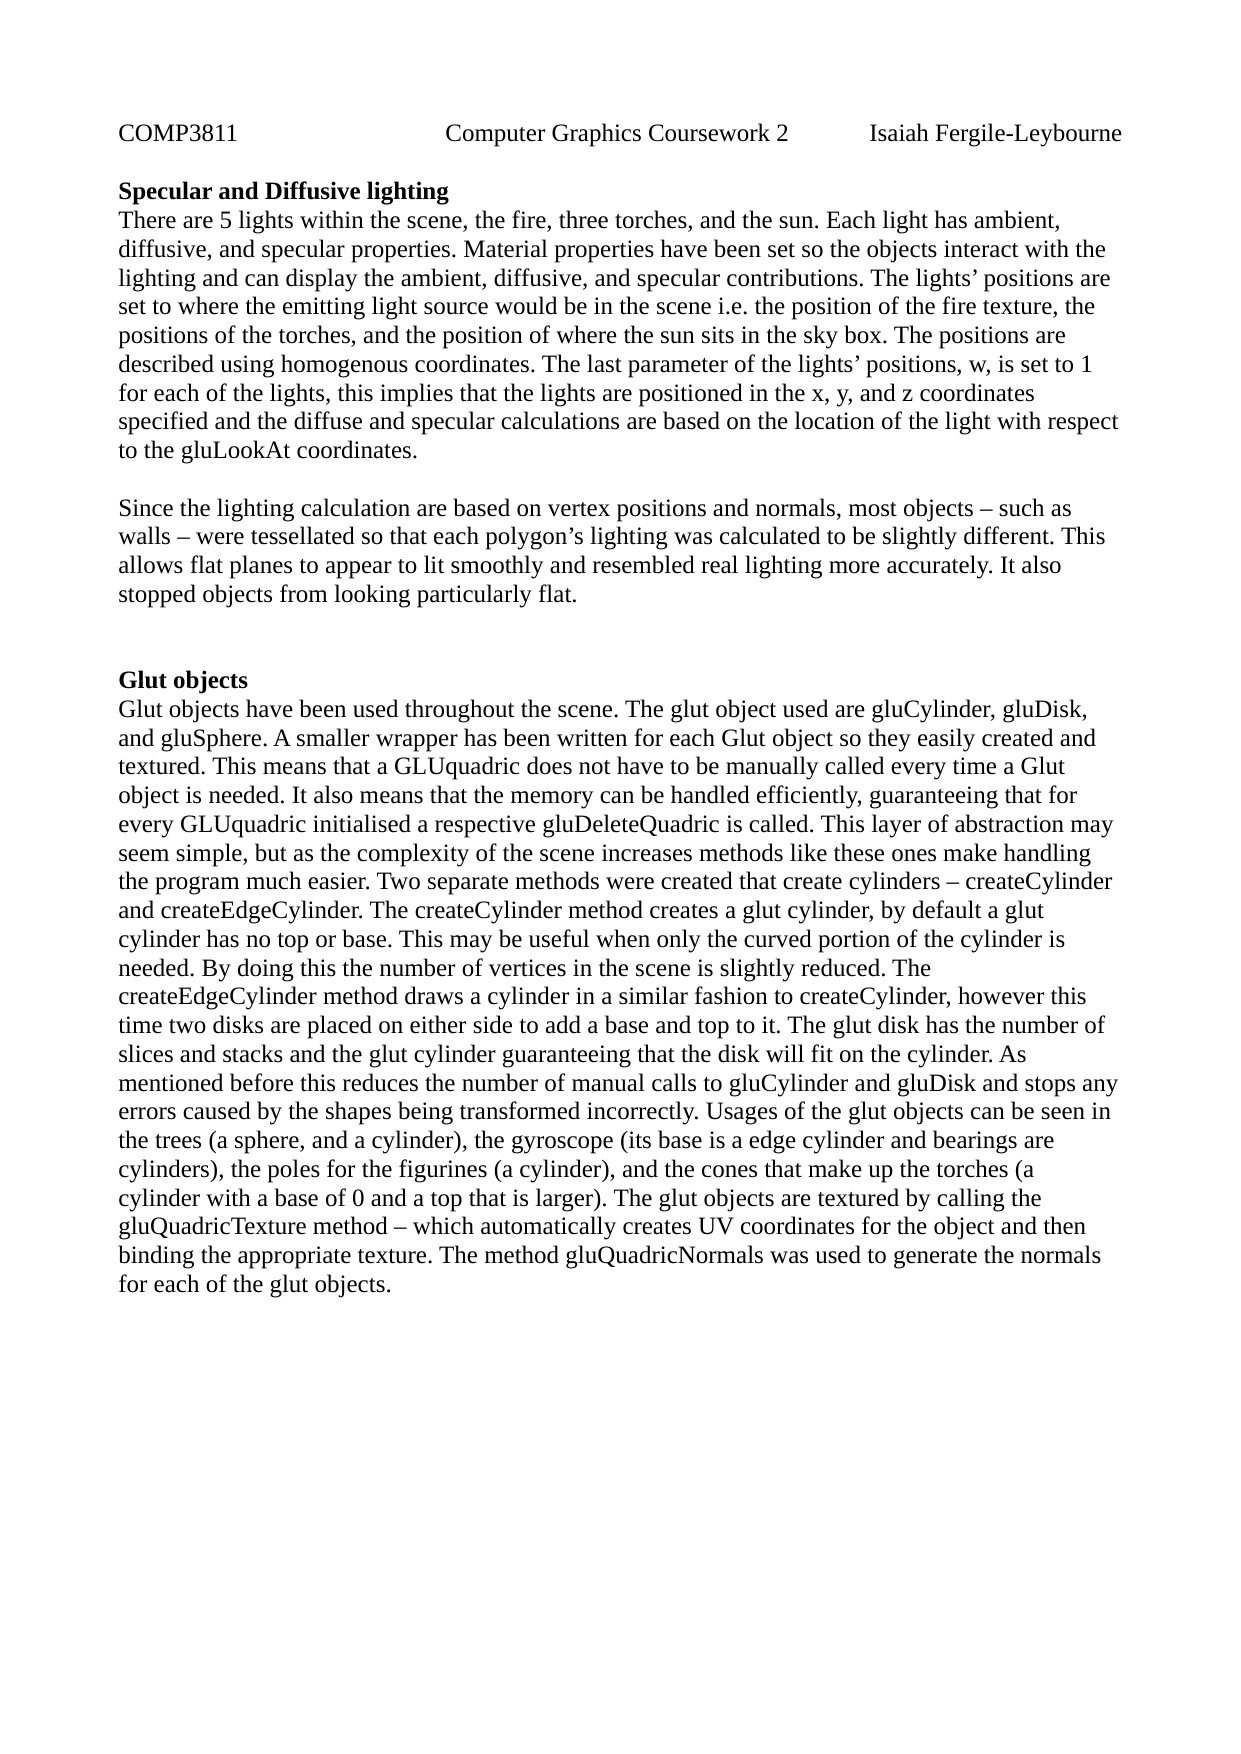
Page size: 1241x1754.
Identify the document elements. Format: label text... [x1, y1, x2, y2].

text Since the lighting calculation are based on vertex positions and normals, most objects – such as walls – were tessellated so that each polygon’s lighting was calculated to be slightly different. This allows flat planes to appear to lit smoothly and resembled real lighting more accurately. It also stopped objects from looking particularly flat. [118, 493, 1122, 608]
text Glut objects [118, 665, 1122, 694]
text There are 5 lights within the scene, the fire, three torches, and the sun. Each light has ambient, diffusive, and specular properties. Material properties have been set so the objects interact with the lighting and can display the ambient, diffusive, and specular contributions. The lights’ positions are set to where the emitting light source would be in the scene i.e. the position of the fire texture, the positions of the torches, and the position of where the sun sits in the sky box. The positions are described using homogenous coordinates. The last parameter of the lights’ positions, w, is set to 1 for each of the lights, this implies that the lights are positioned in the x, y, and z coordinates specified and the diffuse and specular calculations are based on the location of the light with respect to the gluLookAt coordinates. [118, 205, 1122, 464]
text Specular and Diffusive lighting [118, 176, 1122, 205]
text Glut objects have been used throughout the scene. The glut object used are gluCylinder, gluDisk, and gluSphere. A smaller wrapper has been written for each Glut object so they easily created and textured. This means that a GLUquadric does not have to be manually called every time a Glut object is needed. It also means that the memory can be handled efficiently, guaranteeing that for every GLUquadric initialised a respective gluDeleteQuadric is called. This layer of abstraction may seem simple, but as the complexity of the scene increases methods like these ones make handling the program much easier. Two separate methods were created that create cylinders – createCylinder and createEdgeCylinder. The createCylinder method creates a glut cylinder, by default a glut cylinder has no top or base. This may be useful when only the curved portion of the cylinder is needed. By doing this the number of vertices in the scene is slightly reduced. The createEdgeCylinder method draws a cylinder in a similar fashion to createCylinder, however this time two disks are placed on either side to add a base and top to it. The glut disk has the number of slices and stacks and the glut cylinder guaranteeing that the disk will fit on the cylinder. As mentioned before this reduces the number of manual calls to gluCylinder and gluDisk and stops any errors caused by the shapes being transformed incorrectly. Usages of the glut objects can be seen in the trees (a sphere, and a cylinder), the gyroscope (its base is a edge cylinder and bearings are cylinders), the poles for the figurines (a cylinder), and the cones that make up the torches (a cylinder with a base of 0 and a top that is larger). The glut objects are textured by calling the gluQuadricTexture method – which automatically creates UV coordinates for the object and then binding the appropriate texture. The method gluQuadricNormals was used to generate the normals for each of the glut objects. [118, 694, 1122, 1298]
